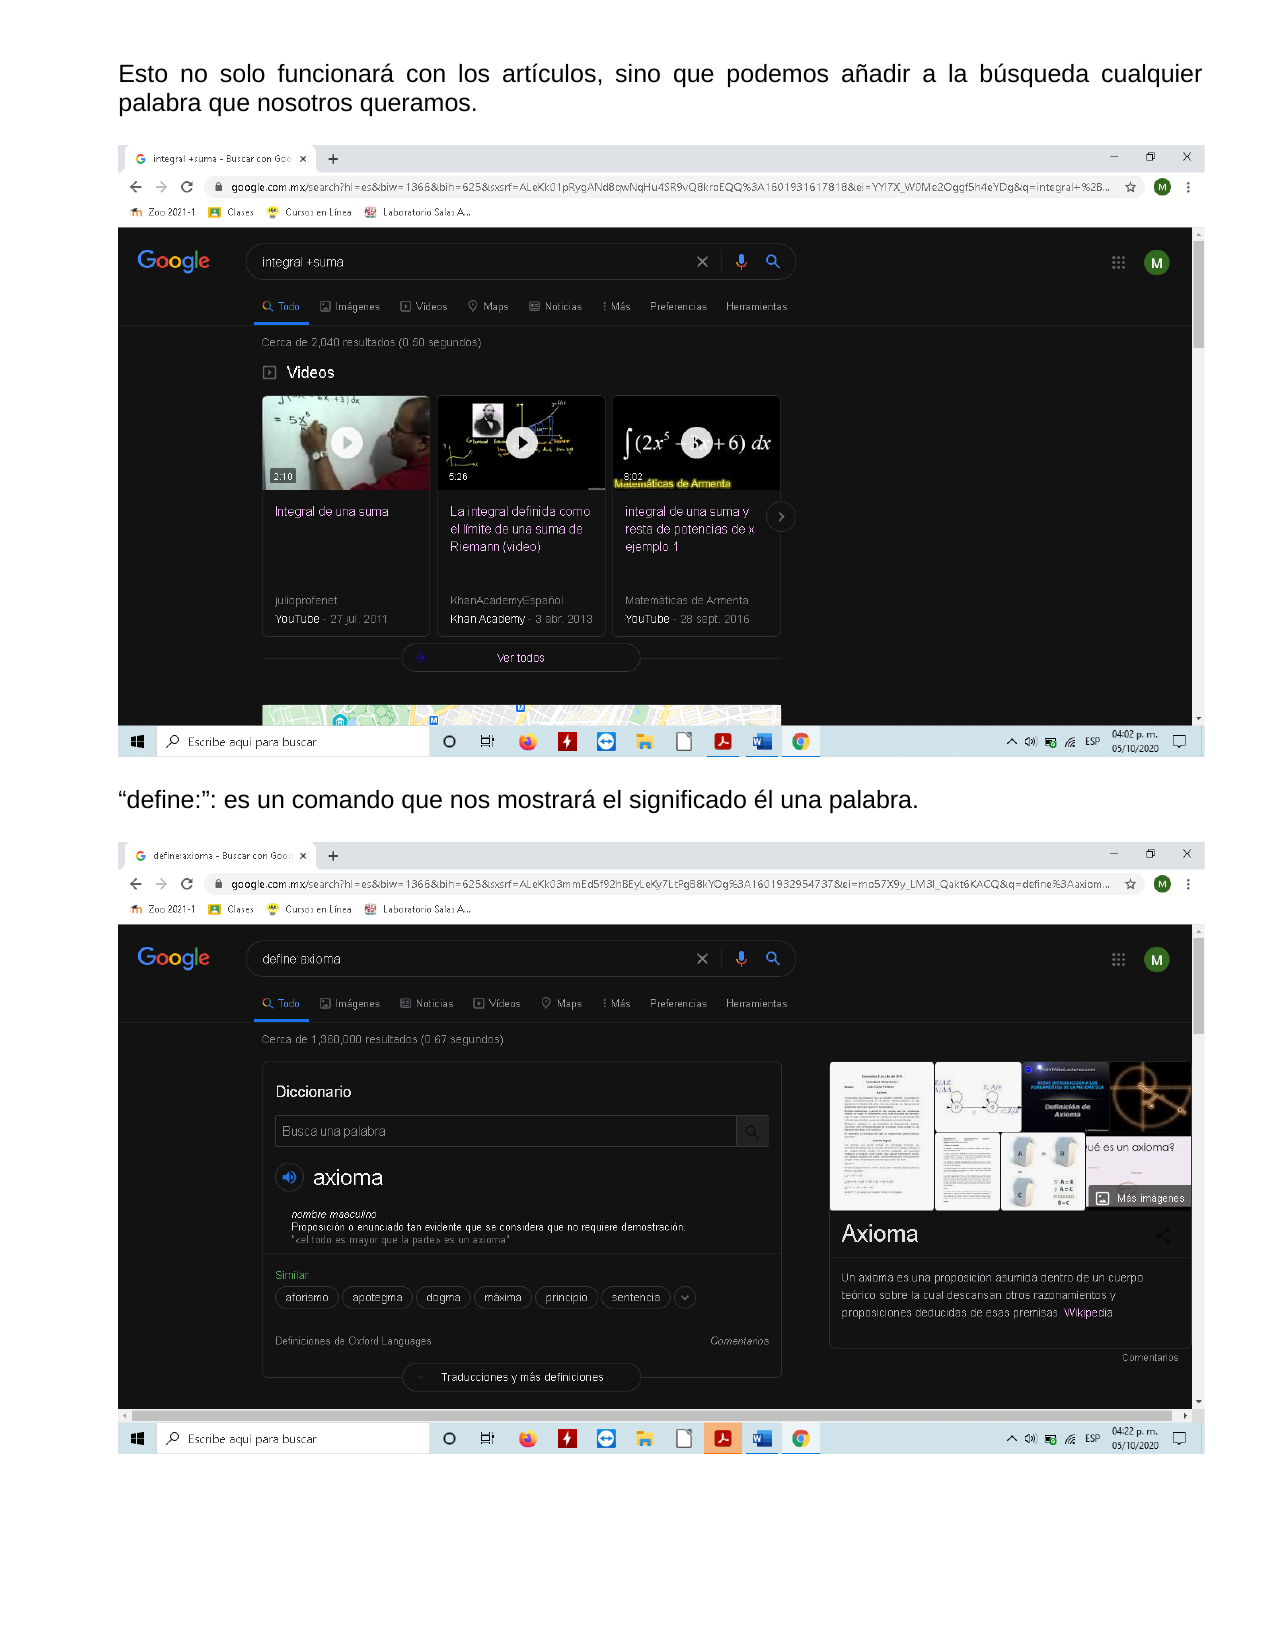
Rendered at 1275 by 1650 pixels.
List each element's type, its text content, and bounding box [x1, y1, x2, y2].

text “define:”: es un comando que nos mostrará el significado él una palabra. [118, 785, 1205, 814]
text Esto no solo funcionará con los artículos, sino que podemos añadir a la búsqueda cualquier palabra que nosotros queramos. [118, 59, 1205, 117]
